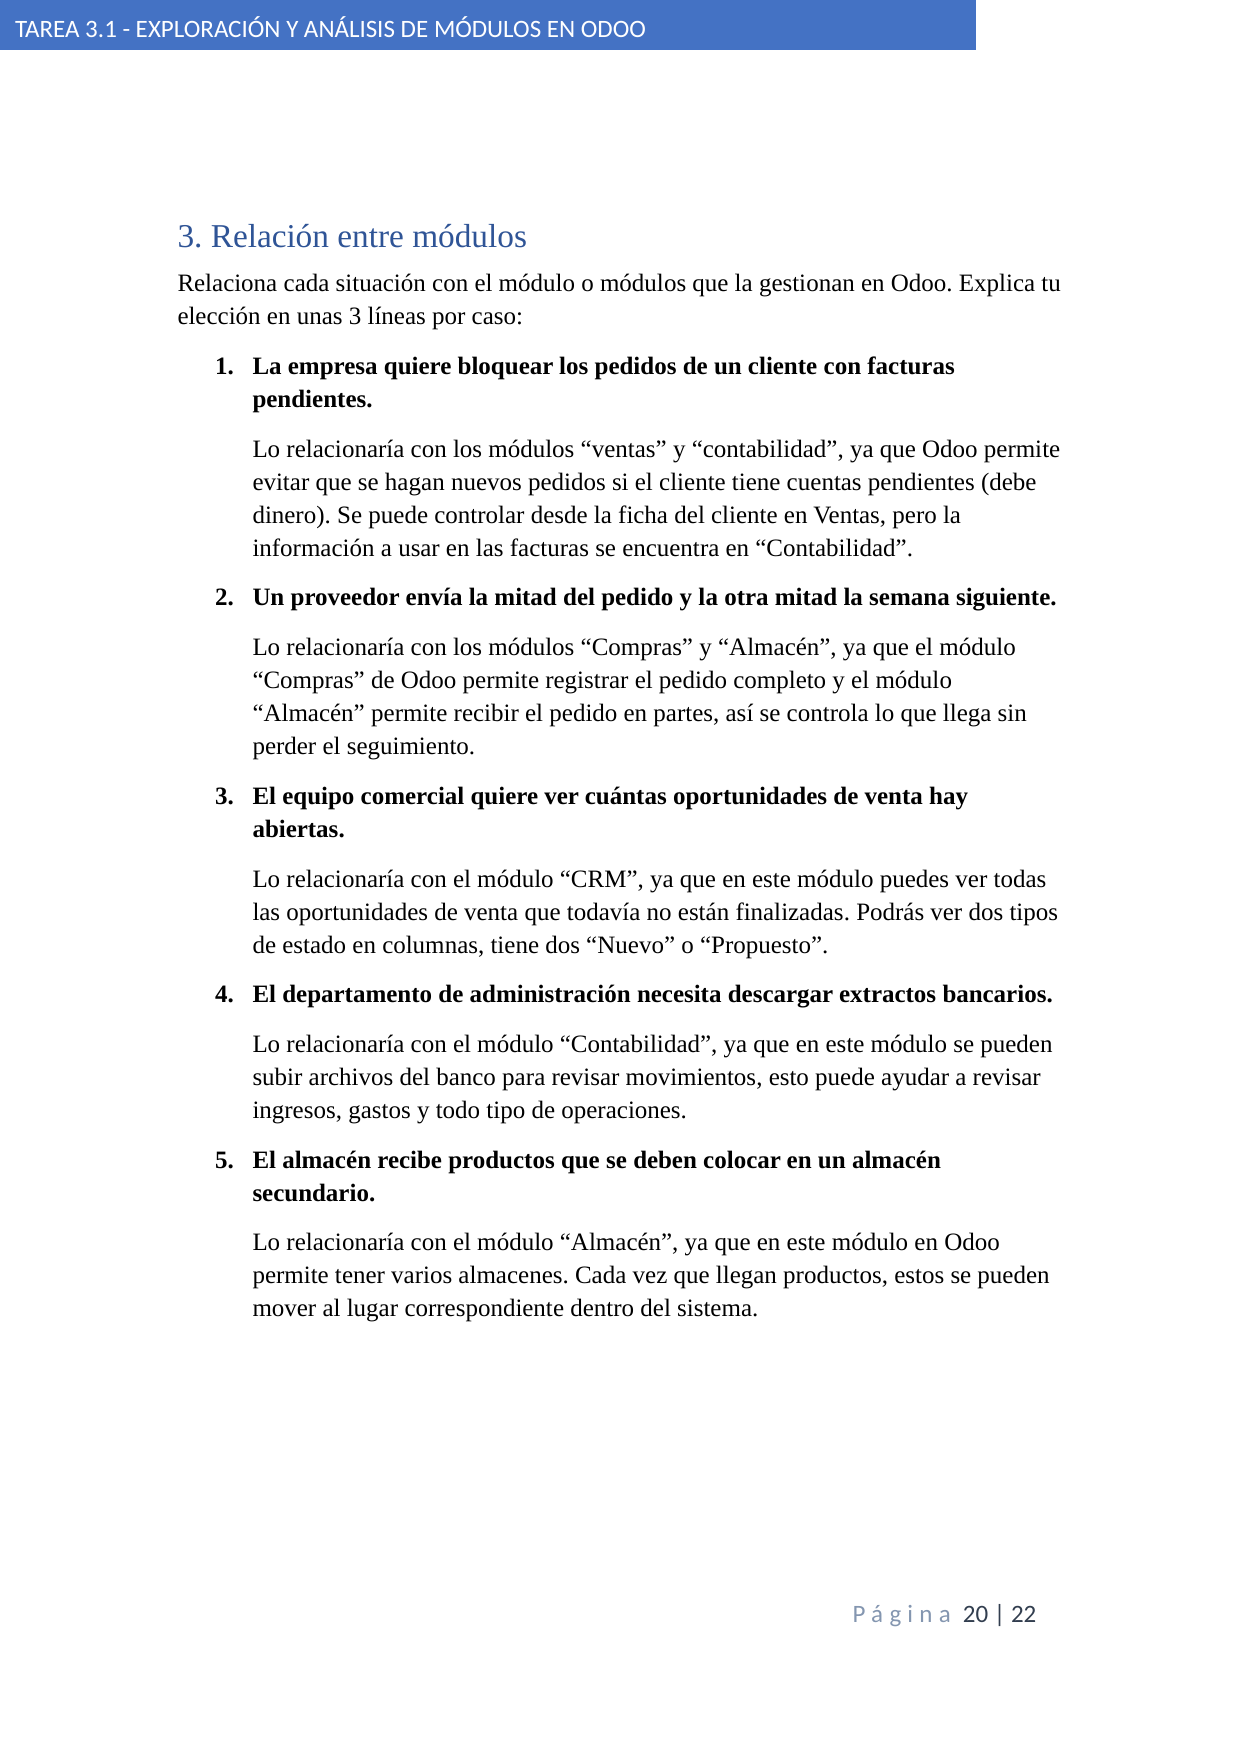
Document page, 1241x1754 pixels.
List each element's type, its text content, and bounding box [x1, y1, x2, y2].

list Lo relacionaría con el módulo “CRM”, ya que en este módulo puedes ver todas las oportunidades de venta que todavía no están finalizadas. Podrás ver dos tipos de estado en columnas, tiene dos “Nuevo” o “Propuesto”. [252, 864, 1063, 958]
list El equipo comercial quiere ver cuántas oportunidades de venta hay abiertas. [215, 781, 1063, 843]
list Lo relacionaría con el módulo “Contabilidad”, ya que en este módulo se pueden subir archivos del banco para revisar movimientos, esto puede ayudar a revisar ingresos, gastos y todo tipo de operaciones. [252, 1029, 1063, 1124]
list Un proveedor envía la mitad del pedido y la otra mitad la semana siguiente. [215, 582, 1063, 611]
list Lo relacionaría con el módulo “Almacén”, ya que en este módulo en Odoo permite tener varios almacenes. Cada vez que llegan productos, estos se pueden mover al lugar correspondiente dentro del sistema. [252, 1227, 1063, 1322]
list El departamento de administración necesita descargar extractos bancarios. [215, 979, 1063, 1008]
text Lo relacionaría con los módulos “ventas” y “contabilidad”, ya que Odoo permite evitar que se hagan nuevos pedidos si el cliente tiene cuentas pendientes (debe dinero). Se puede controlar desde la ficha del cliente en Ventas, pero la información a usar en las facturas se encuentra en “Contabilidad”. [252, 434, 1063, 562]
list La empresa quiere bloquear los pedidos de un cliente con facturas pendientes. [215, 351, 1063, 413]
text Relaciona cada situación con el módulo o módulos que la gestionan en Odoo. Explica tu elección en unas 3 líneas por caso: [177, 268, 1063, 330]
list El almacén recibe productos que se deben colocar en un almacén secundario. [215, 1145, 1063, 1207]
subtitle 3. Relación entre módulos [177, 216, 1063, 254]
list Lo relacionaría con los módulos “Compras” y “Almacén”, ya que el módulo “Compras” de Odoo permite registrar el pedido completo y el módulo “Almacén” permite recibir el pedido en partes, así se controla lo que llega sin perder el seguimiento. [252, 632, 1063, 760]
